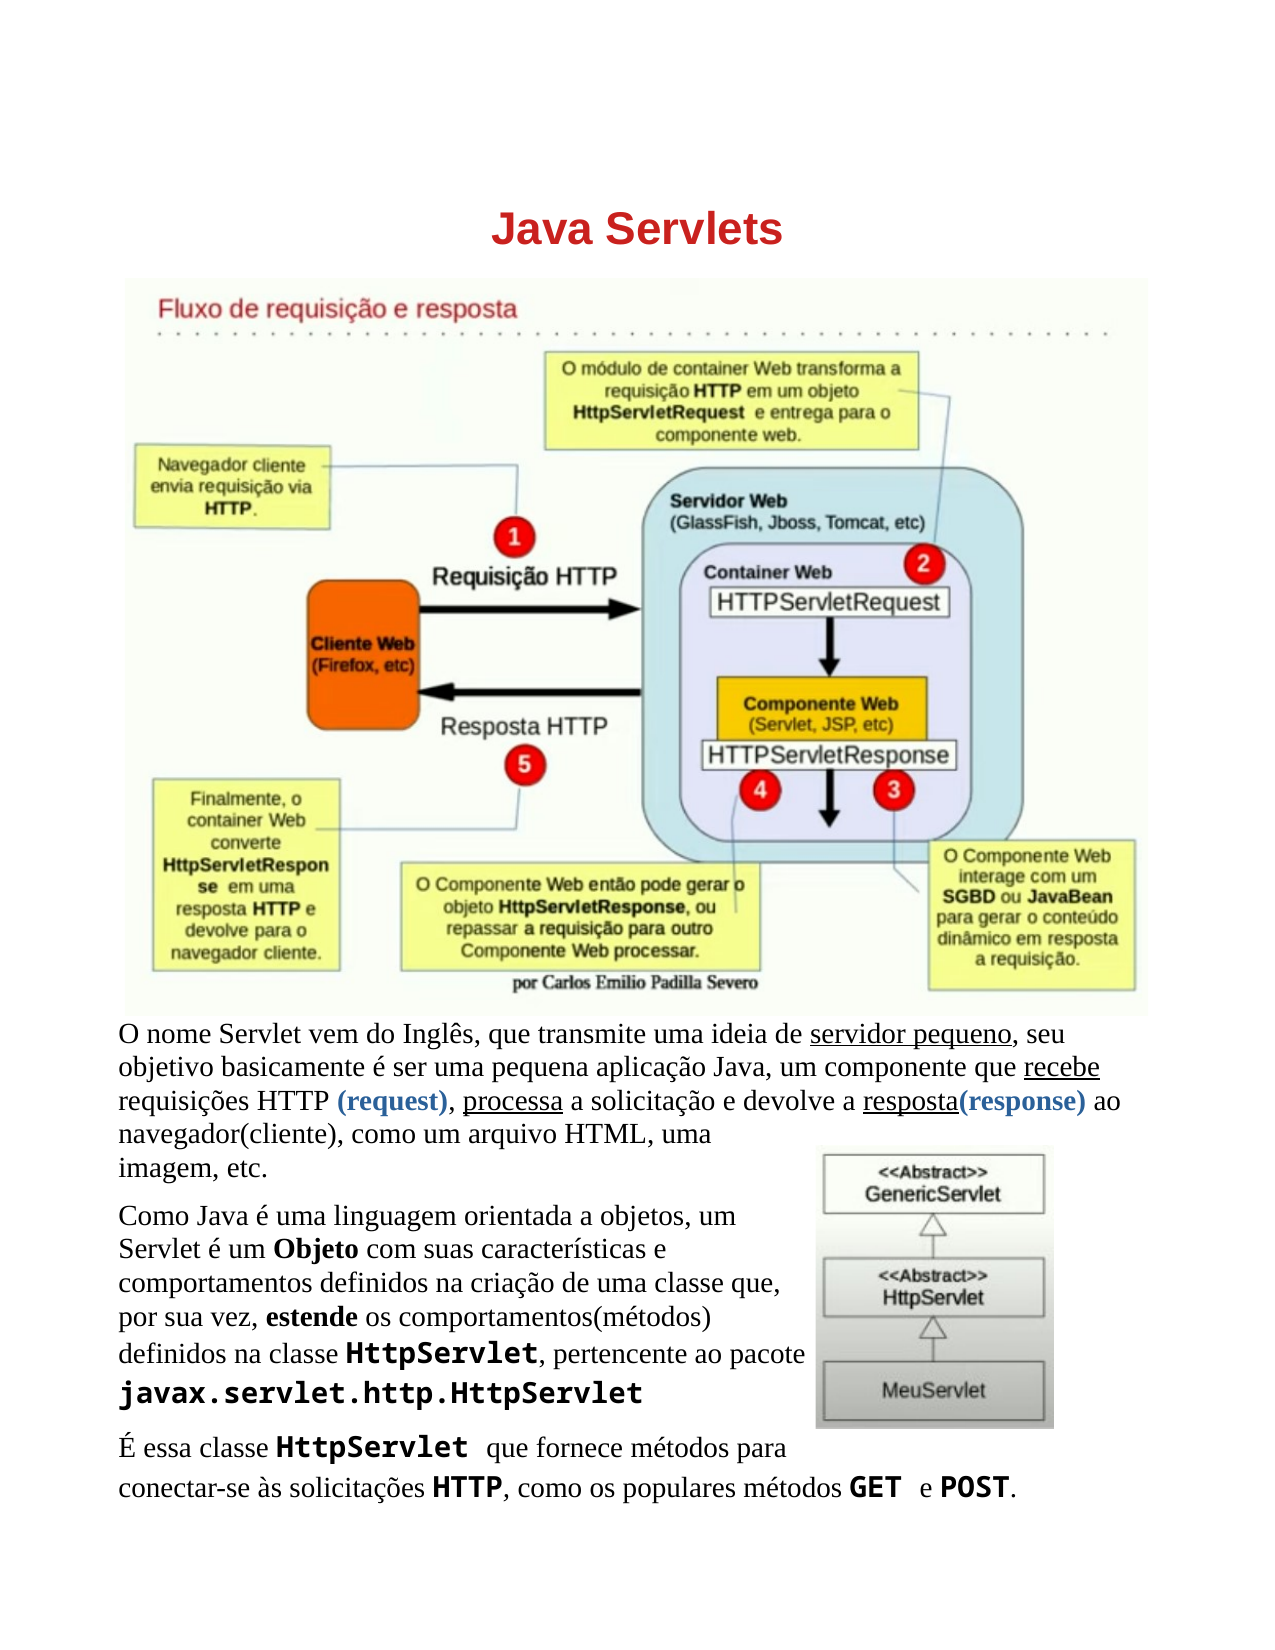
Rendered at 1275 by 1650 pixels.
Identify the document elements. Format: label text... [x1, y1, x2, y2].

text O nome Servlet vem do Inglês, que transmite uma ideia de servidor pequeno, seu objetivo basicamente é ser uma pequena aplicação Java, um componente que recebe requisições HTTP (request), processa a solicitação e devolve a resposta(response) ao navegador(cliente), como um arquivo HTML, uma imagem, etc. [118, 267, 1157, 1183]
text Como Java é uma linguagem orientada a objetos, um Servlet é um Objeto com suas características e comportamentos definidos na criação de uma classe que, por sua vez, estende os comportamentos(métodos) definidos na classe HttpServlet, pertencente ao pacote javax.servlet.http.HttpServlet [118, 1198, 815, 1412]
text É essa classe HttpServlet que fornece métodos para conectar-se às solicitações HTTP, como os populares métodos GET e POST. [118, 1426, 1157, 1506]
picture [124, 278, 1149, 1016]
picture [815, 1145, 1054, 1429]
subtitle Java Servlets [118, 201, 1157, 254]
text [1054, 1198, 1157, 1412]
